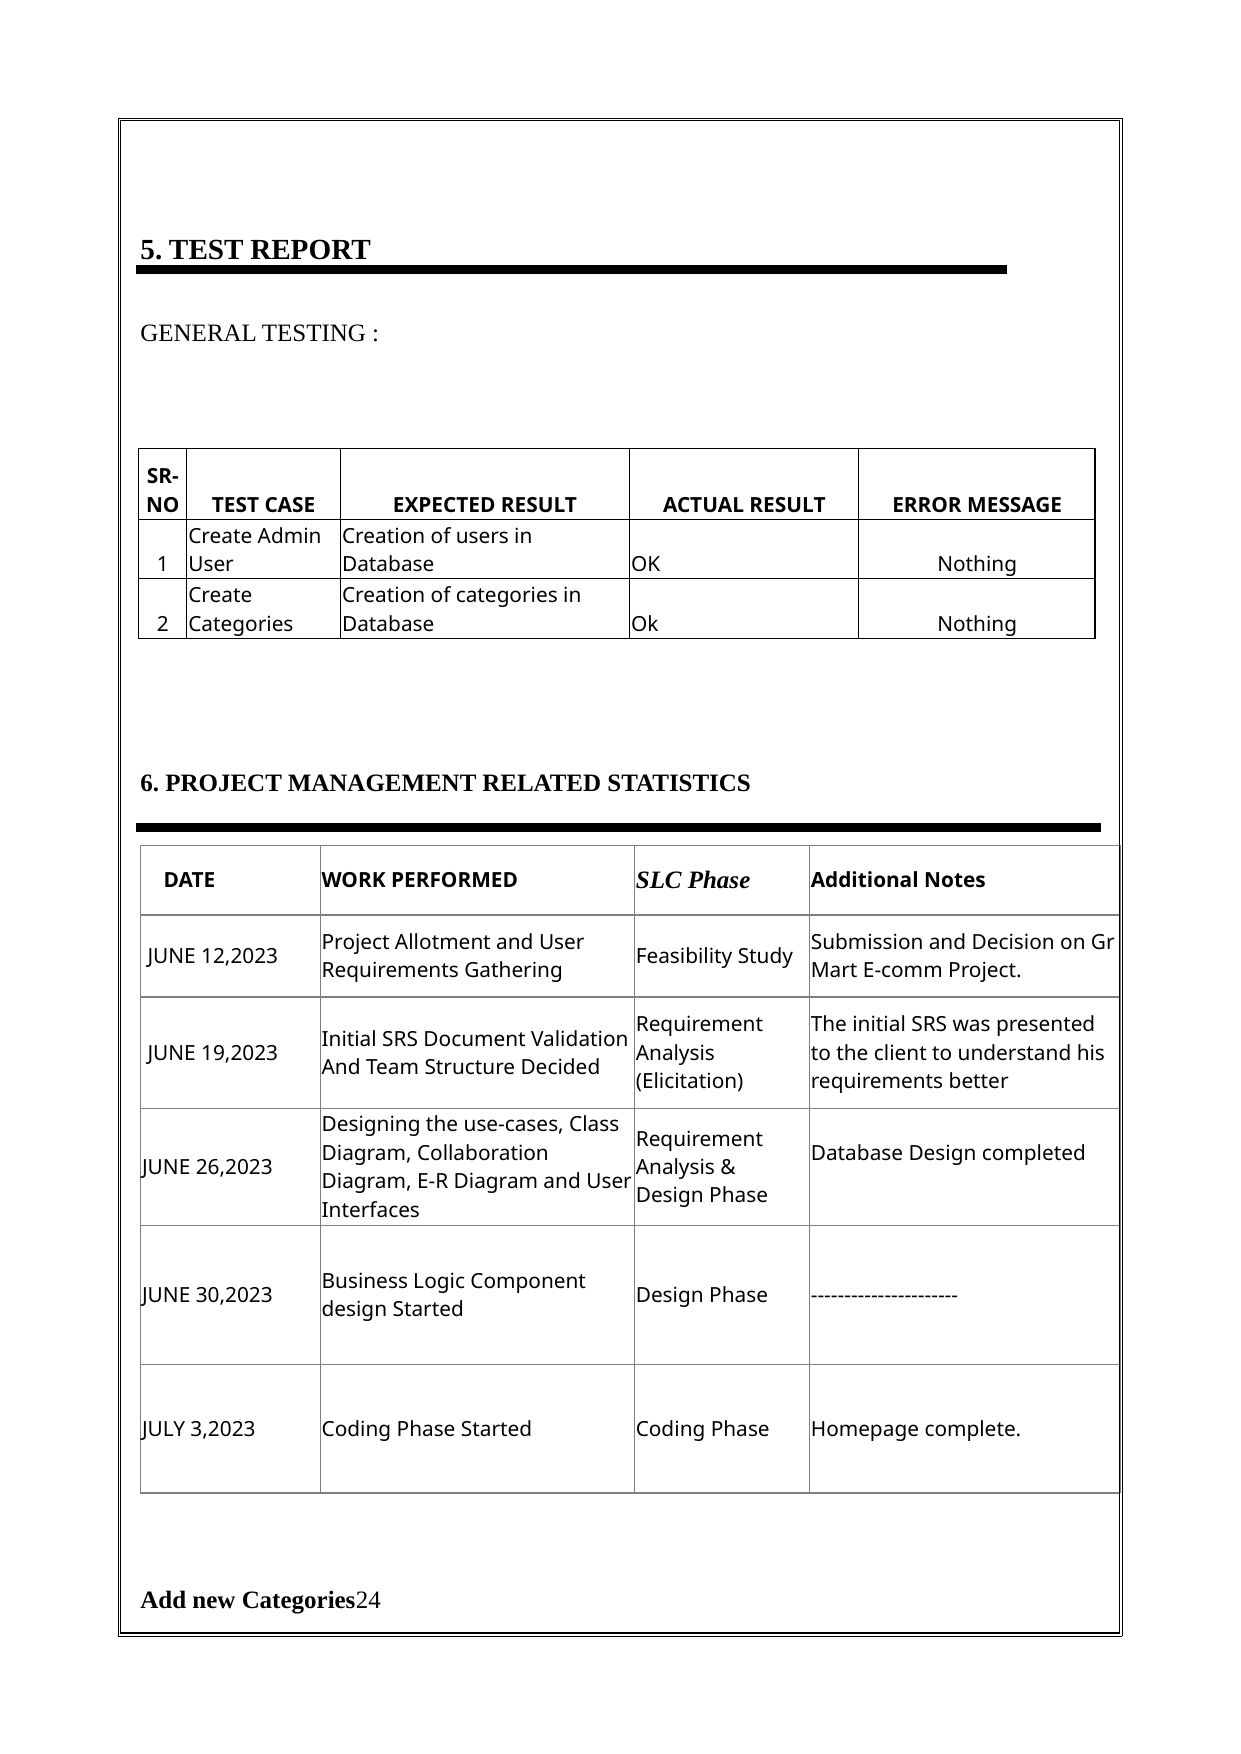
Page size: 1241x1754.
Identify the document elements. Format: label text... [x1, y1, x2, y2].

table_cell Feasibility Study [635, 916, 809, 996]
table_cell JULY 3,2023 [141, 1365, 320, 1492]
table_header SR-NO [139, 449, 186, 518]
table_cell Requirement Analysis (Elicitation) [635, 998, 809, 1107]
table_cell Business Logic Component design Started [321, 1226, 634, 1364]
table_cell The initial SRS was presented to the client to understand his requirements better [810, 998, 1119, 1107]
table_cell Database Design completed [810, 1109, 1119, 1225]
table_cell Nothing [859, 579, 1094, 637]
table_cell Creation of categories in Database [341, 579, 629, 637]
table_header ERROR MESSAGE [859, 449, 1094, 518]
table_cell Design Phase [635, 1226, 809, 1364]
table_cell Requirement Analysis & Design Phase [635, 1109, 809, 1225]
table_header ACTUAL RESULT [630, 449, 858, 518]
table_cell JUNE 19,2023 [141, 998, 320, 1107]
table_header TEST CASE [187, 449, 340, 518]
table_cell JUNE 30,2023 [141, 1226, 320, 1364]
table_cell Submission and Decision on Gr Mart E-comm Project. [810, 916, 1119, 996]
table_cell ---------------------- [810, 1226, 1119, 1364]
table_header SLC Phase [635, 846, 809, 914]
table_cell OK [630, 520, 858, 578]
table_cell Coding Phase [635, 1365, 809, 1492]
table_cell Create Categories [187, 579, 340, 637]
text 6. PROJECT MANAGEMENT RELATED STATISTICS [140, 768, 1100, 797]
table_header DATE [141, 846, 320, 914]
table_cell Ok [630, 579, 858, 637]
table_cell Designing the use-cases, Class Diagram, Collaboration Diagram, E-R Diagram and User Interfaces [321, 1109, 634, 1225]
table_cell JUNE 26,2023 [141, 1109, 320, 1225]
table_cell Coding Phase Started [321, 1365, 634, 1492]
table_header Additional Notes [810, 846, 1119, 914]
table_cell 2 [139, 579, 186, 637]
table_cell JUNE 12,2023 [141, 916, 320, 996]
table_cell Creation of users in Database [341, 520, 629, 578]
text 5. TEST REPORT [140, 232, 1100, 266]
text GENERAL TESTING : [140, 318, 1100, 347]
table_cell Initial SRS Document Validation And Team Structure Decided [321, 998, 634, 1107]
table_cell 1 [139, 520, 186, 578]
table_cell Homepage complete. [810, 1365, 1119, 1492]
table_cell Project Allotment and User Requirements Gathering [321, 916, 634, 996]
table_cell Nothing [859, 520, 1094, 578]
table_header WORK PERFORMED [321, 846, 634, 914]
table_cell Create Admin User [187, 520, 340, 578]
table_header EXPECTED RESULT [341, 449, 629, 518]
